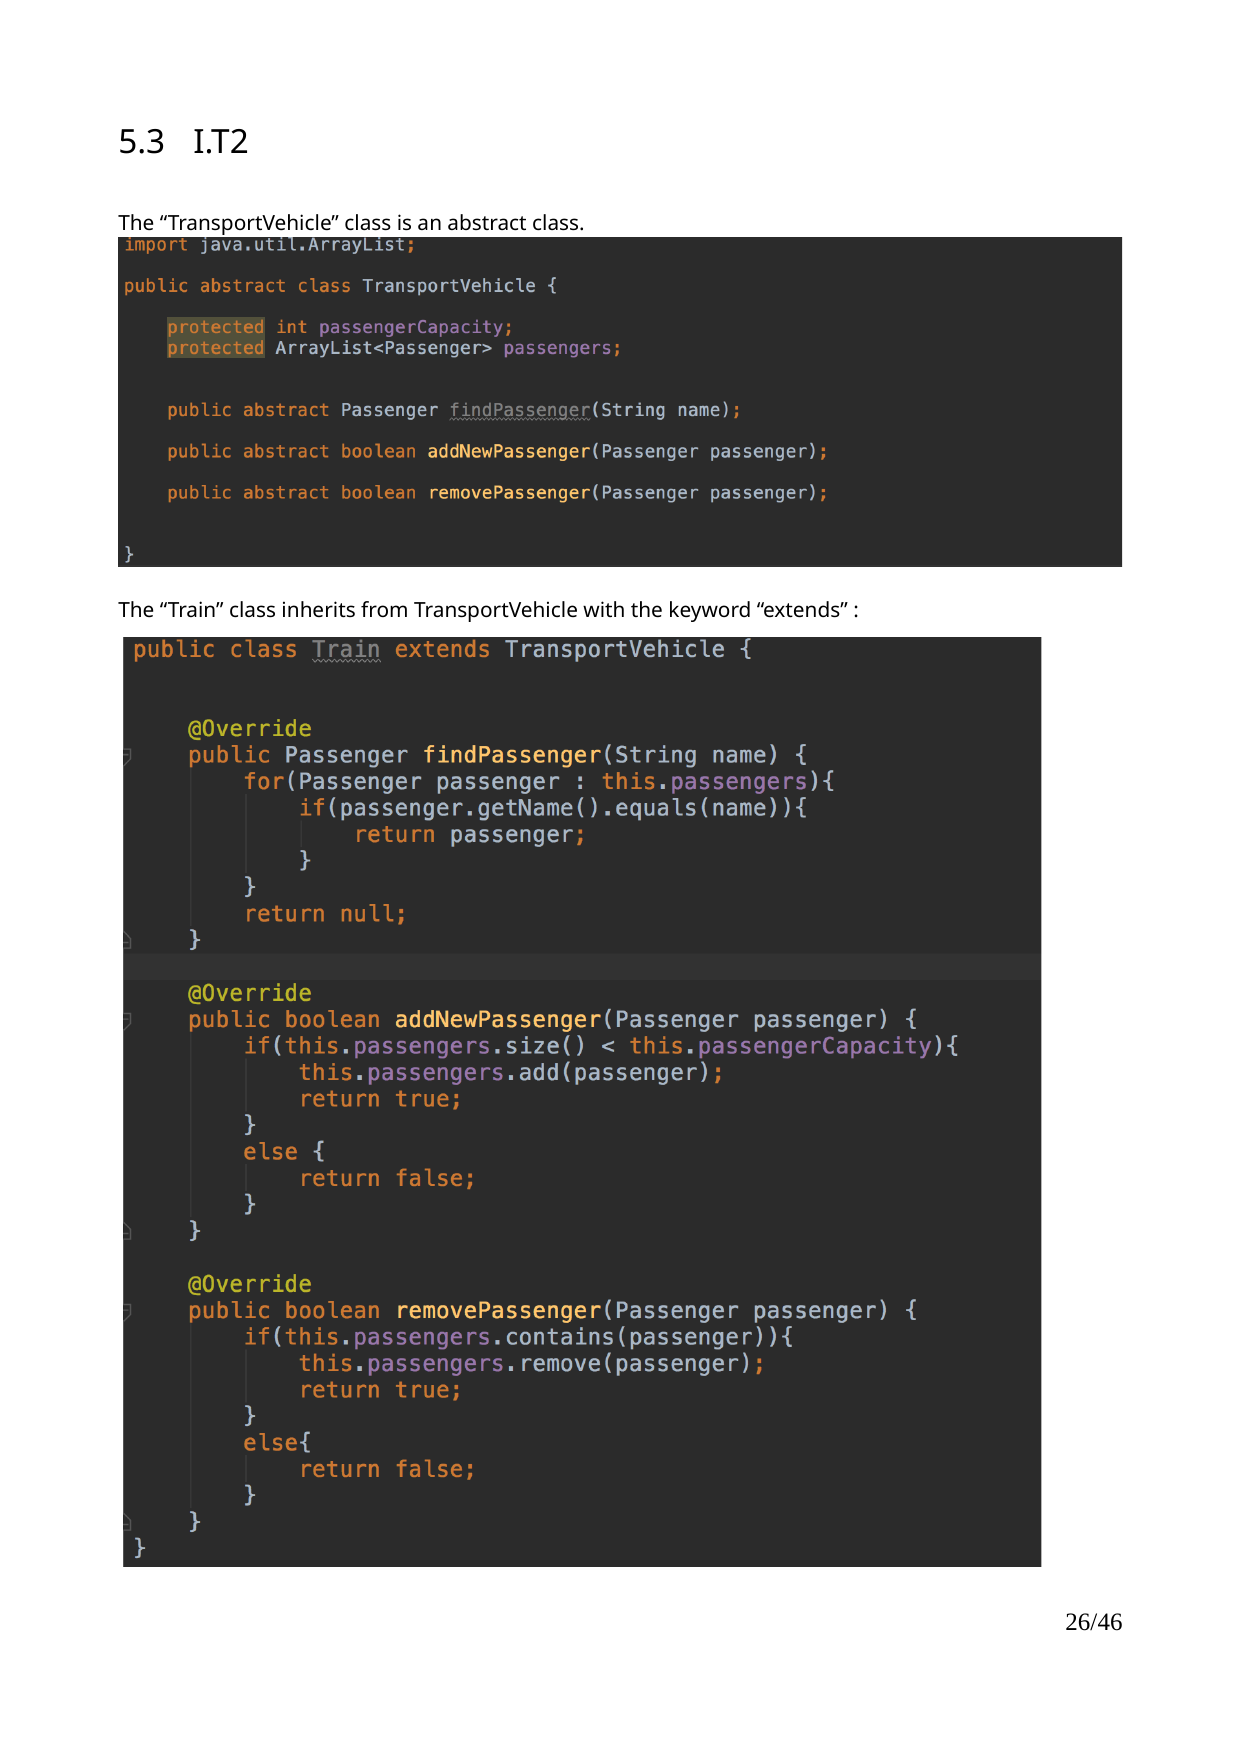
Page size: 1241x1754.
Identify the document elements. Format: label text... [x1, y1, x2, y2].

title I.T2 [118, 118, 1122, 163]
text The “TransportVehicle” class is an abstract class. [118, 208, 1122, 237]
picture [123, 637, 1042, 1567]
text The “Train” class inherits from TransportVehicle with the keyword “extends” : [118, 595, 1122, 623]
picture [118, 237, 1123, 567]
